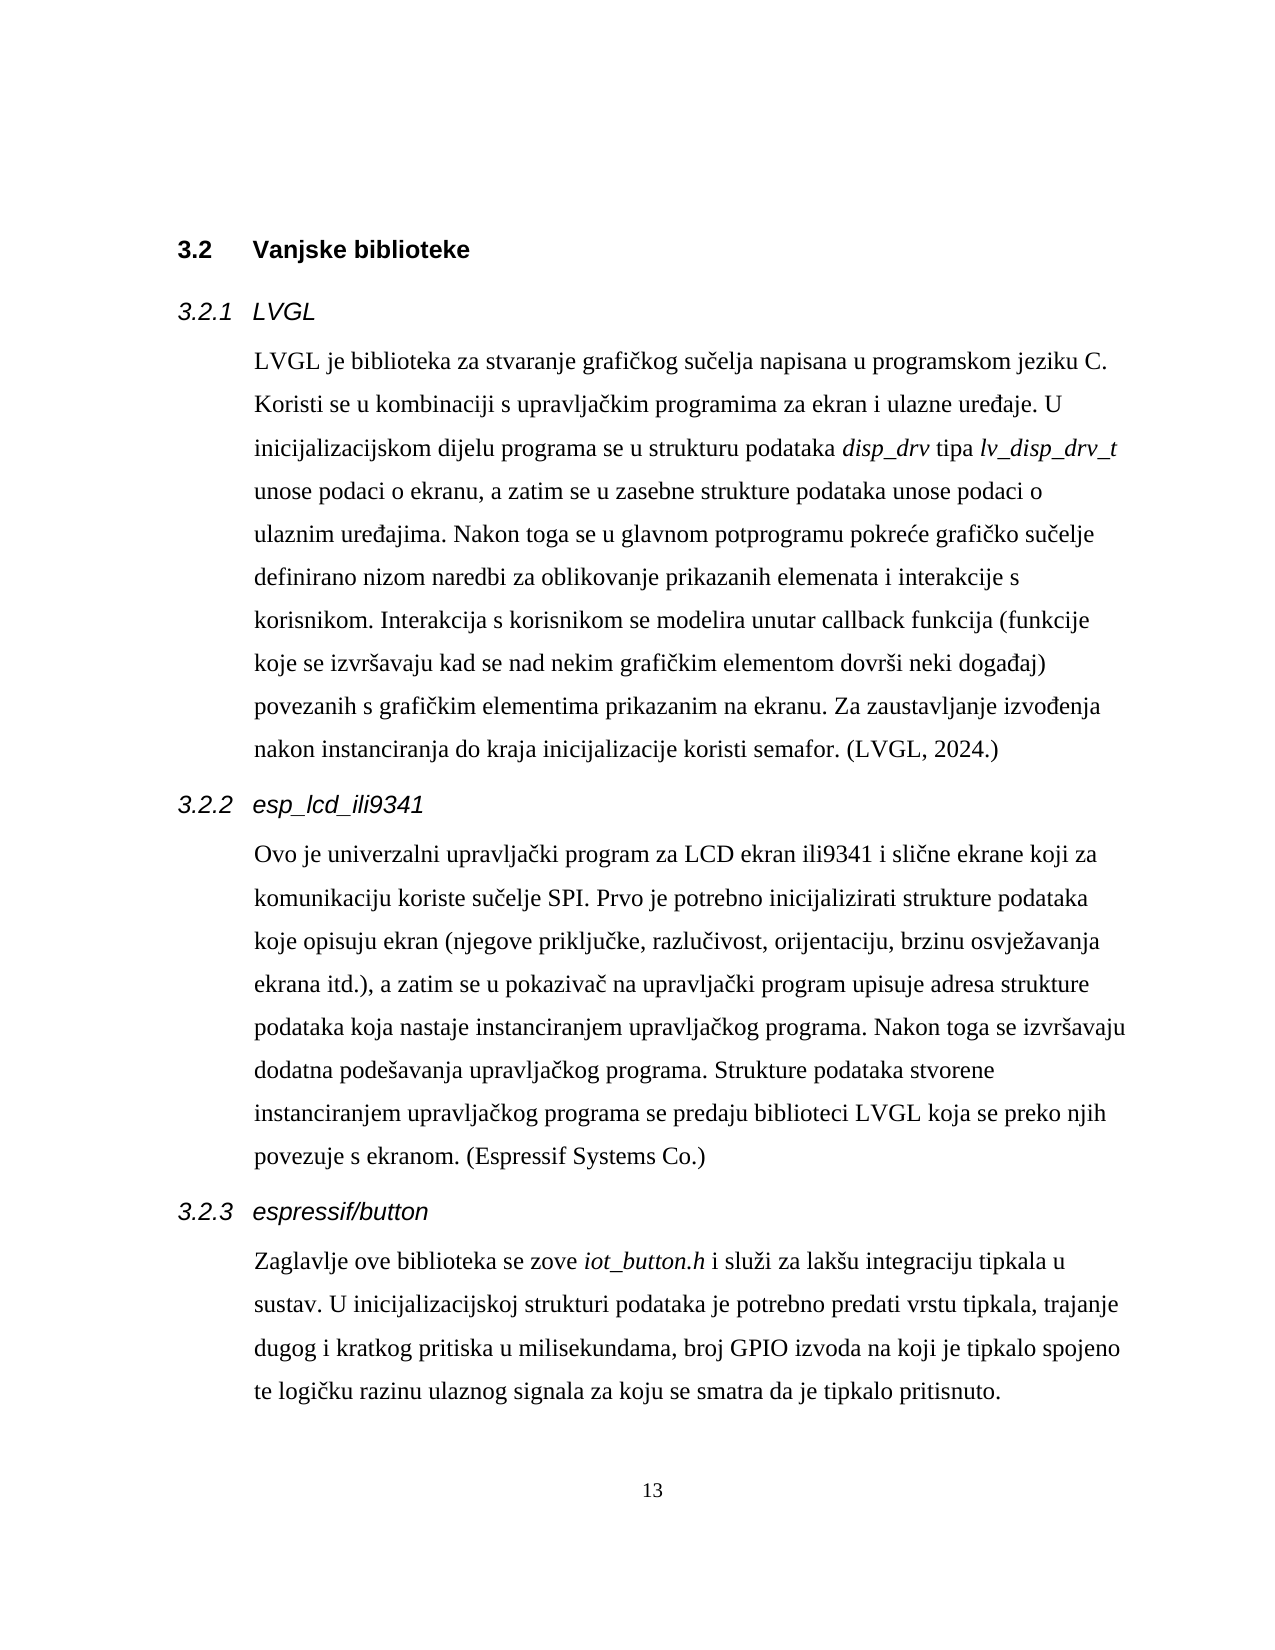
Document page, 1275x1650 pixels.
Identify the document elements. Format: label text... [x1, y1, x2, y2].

subtitle esp_lcd_ili9341 [177, 790, 1127, 819]
text Ovo je univerzalni upravljački program za LCD ekran ili9341 i slične ekrane koji za komunikaciju koriste sučelje SPI. Prvo je potrebno inicijalizirati strukture podataka koje opisuju ekran (njegove priključke, razlučivost, orijentaciju, brzinu osvježavanja ekrana itd.), a zatim se u pokazivač na upravljački program upisuje adresa strukture podataka koja nastaje instanciranjem upravljačkog programa. Nakon toga se izvršavaju dodatna podešavanja upravljačkog programa. Strukture podataka stvorene instanciranjem upravljačkog programa se predaju biblioteci LVGL koja se preko njih povezuje s ekranom. (Espressif Systems Co.) [254, 839, 1127, 1170]
subtitle LVGL [177, 297, 1127, 326]
text Zaglavlje ove biblioteka se zove iot_button.h i služi za lakšu integraciju tipkala u sustav. U inicijalizacijskoj strukturi podataka je potrebno predati vrstu tipkala, trajanje dugog i kratkog pritiska u milisekundama, broj GPIO izvoda na koji je tipkalo spojeno te logičku razinu ulaznog signala za koju se smatra da je tipkalo pritisnuto. [254, 1246, 1127, 1404]
subtitle espressif/button [177, 1197, 1127, 1226]
text LVGL je biblioteka za stvaranje grafičkog sučelja napisana u programskom jeziku C. Koristi se u kombinaciji s upravljačkim programima za ekran i ulazne uređaje. U inicijalizacijskom dijelu programa se u strukturu podataka disp_drv tipa lv_disp_drv_t unose podaci o ekranu, a zatim se u zasebne strukture podataka unose podaci o ulaznim uređajima. Nakon toga se u glavnom potprogramu pokreće grafičko sučelje definirano nizom naredbi za oblikovanje prikazanih elemenata i interakcije s korisnikom. Interakcija s korisnikom se modelira unutar callback funkcija (funkcije koje se izvršavaju kad se nad nekim grafičkim elementom dovrši neki događaj) povezanih s grafičkim elementima prikazanim na ekranu. Za zaustavljanje izvođenja nakon instanciranja do kraja inicijalizacije koristi semafor. (LVGL, 2024.) [254, 346, 1127, 763]
subtitle Vanjske biblioteke [177, 235, 1127, 264]
